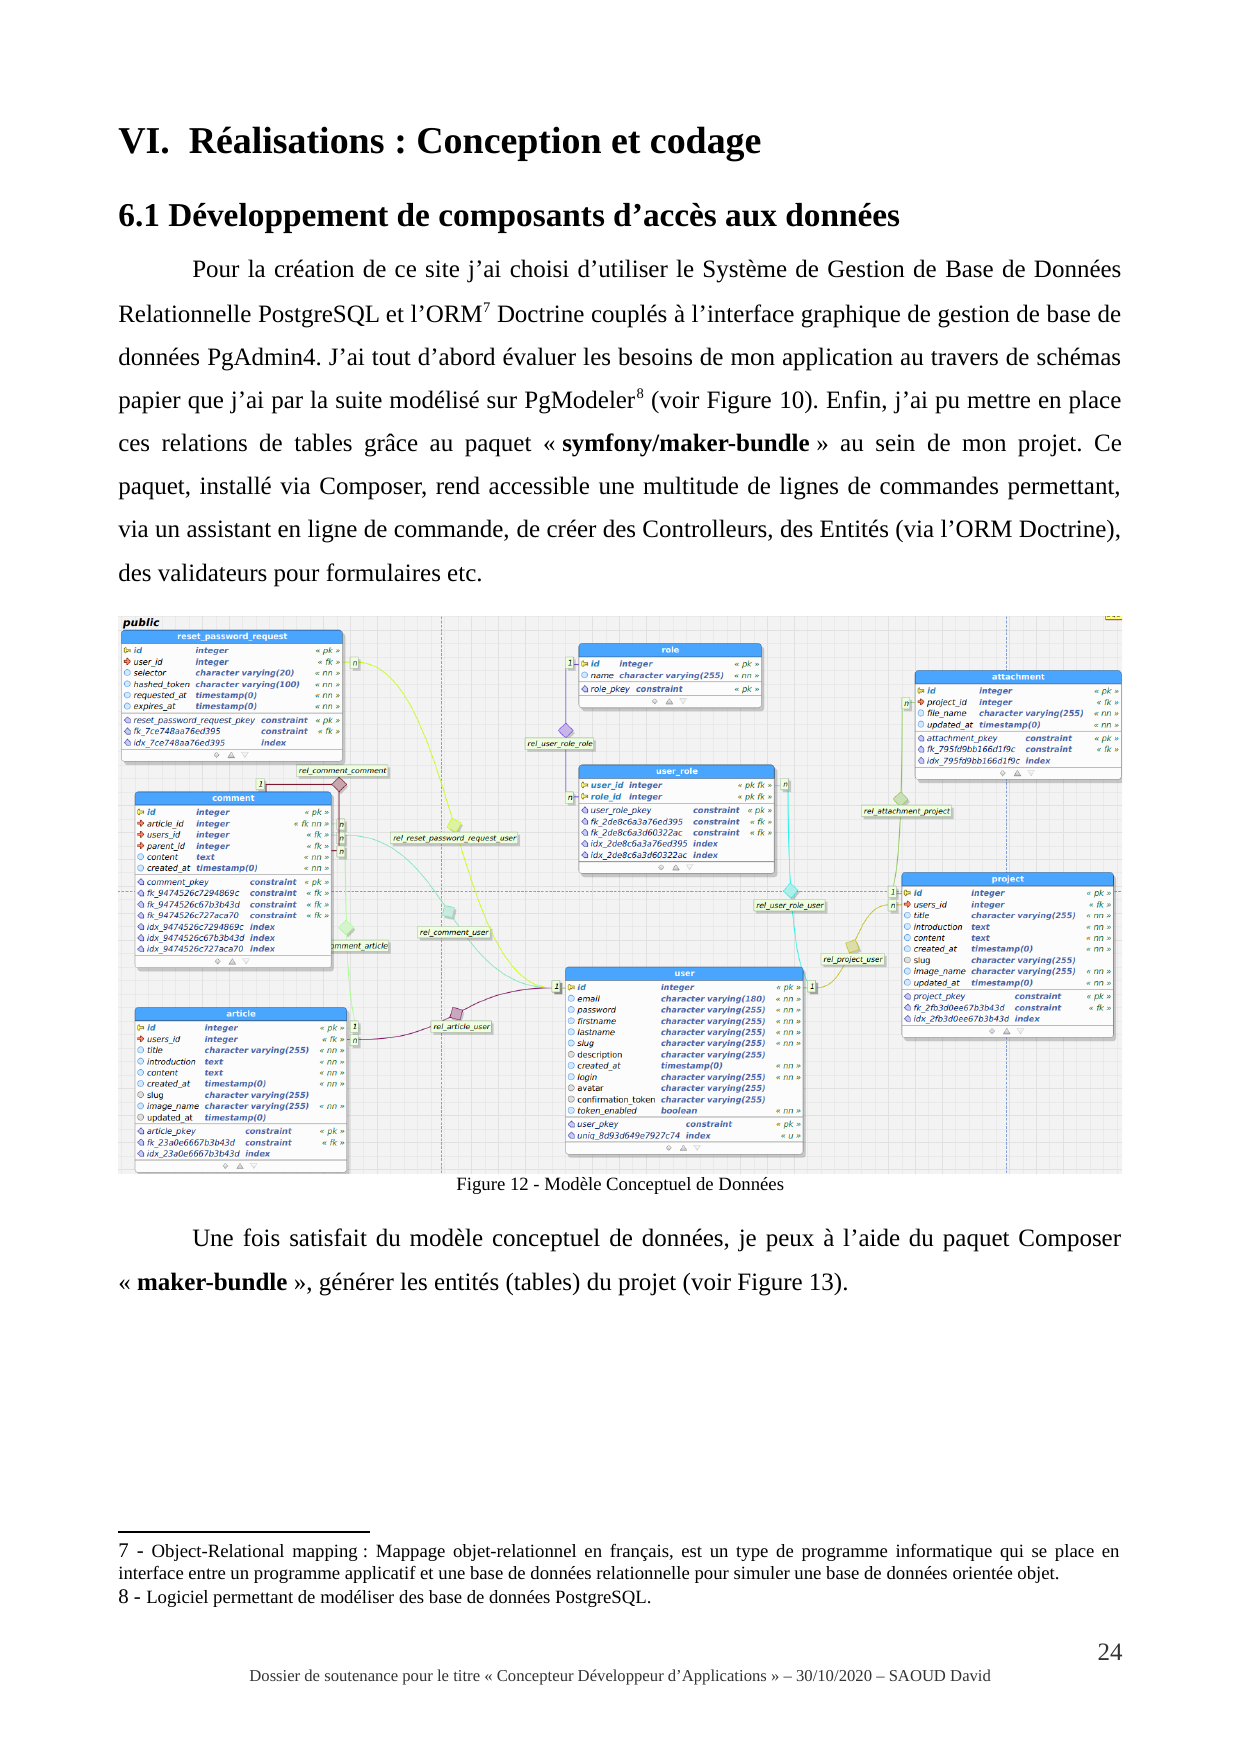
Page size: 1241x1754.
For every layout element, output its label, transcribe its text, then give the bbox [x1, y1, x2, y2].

text Pour la création de ce site j’ai choisi d’utiliser le Système de Gestion de Base de Données Relationnelle PostgreSQL et l’ORM Doctrine couplés à l’interface graphique de gestion de base de données PgAdmin4. J’ai tout d’abord évaluer les besoins de mon application au travers de schémas papier que j’ai par la suite modélisé sur PgModeler (voir Figure 10). Enfin, j’ai pu mettre en place ces relations de tables grâce au paquet « symfony/maker-bundle » au sein de mon projet. Ce paquet, installé via Composer, rend accessible une multitude de lignes de commandes permettant, via un assistant en ligne de commande, de créer des Controlleurs, des Entités (via l’ORM Doctrine), des validateurs pour formulaires etc. [118, 246, 1122, 586]
text - Logiciel permettant de modéliser des base de données PostgreSQL. [118, 1584, 1122, 1608]
picture [118, 616, 1123, 1174]
subtitle VI. Réalisations : Conception et codage [118, 118, 1122, 162]
text Figure 12 - Modèle Conceptuel de Données [118, 1174, 1122, 1195]
text Une fois satisfait du modèle conceptuel de données, je peux à l’aide du paquet Composer « maker-bundle », générer les entités (tables) du projet (voir Figure 13). [118, 1223, 1122, 1295]
text - Object-Relational mapping : Mappage objet-relationnel en français, est un type de programme informatique qui se place en interface entre un programme applicatif et une base de données relationnelle pour simuler une base de données orientée objet. [118, 1538, 1122, 1584]
subtitle 6.1 Développement de composants d’accès aux données [118, 195, 1122, 233]
